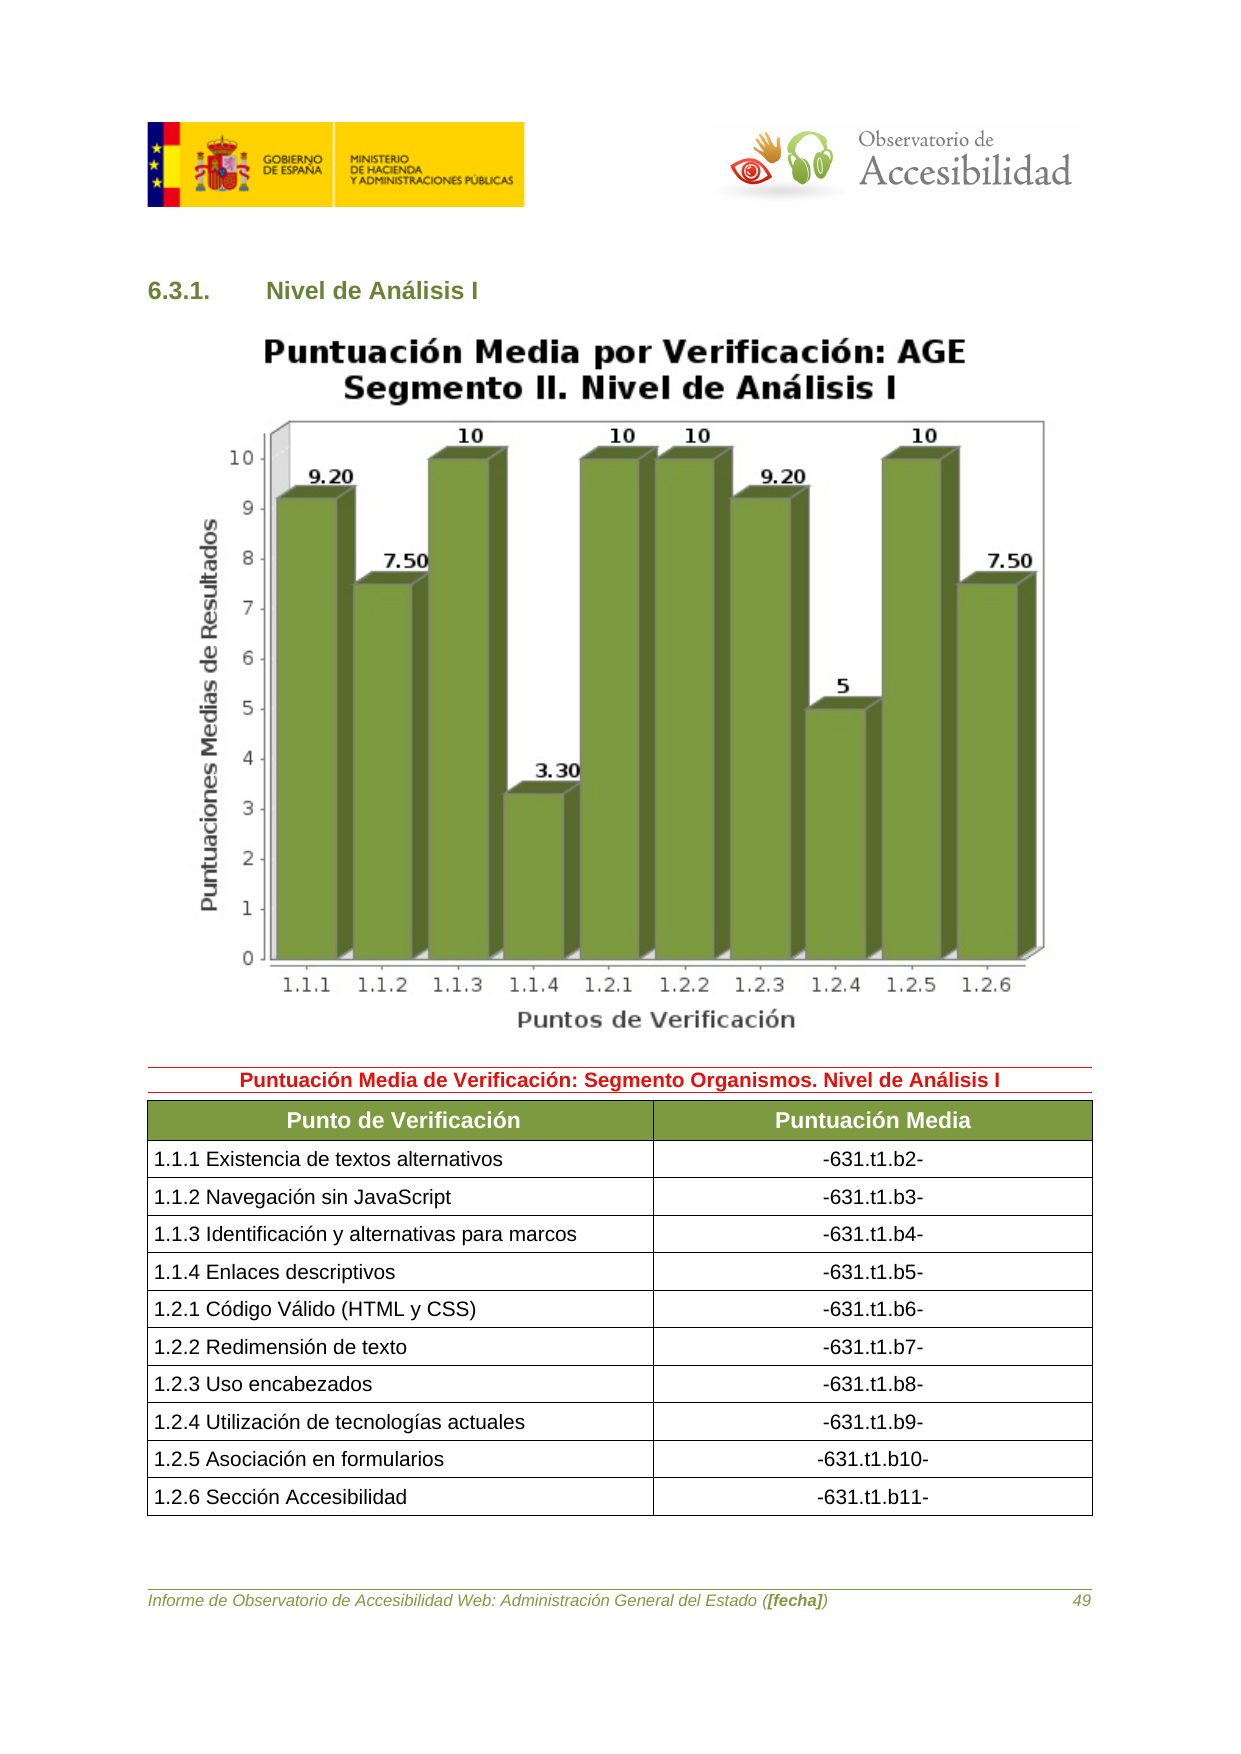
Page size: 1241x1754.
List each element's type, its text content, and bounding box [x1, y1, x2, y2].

table_cell -631.t1.b7- [654, 1328, 1092, 1365]
table_cell -631.t1.b5- [654, 1253, 1092, 1290]
table_cell -631.t1.b11- [654, 1478, 1092, 1515]
table_cell -631.t1.b3- [654, 1178, 1092, 1215]
table_cell 1.1.1 Existencia de textos alternativos [148, 1141, 653, 1177]
table_cell 1.2.1 Código Válido (HTML y CSS) [148, 1291, 653, 1327]
list Nivel de Análisis I [148, 276, 1092, 304]
table_cell 1.1.3 Identificación y alternativas para marcos [148, 1216, 653, 1252]
table_cell 1.2.3 Uso encabezados [148, 1366, 653, 1402]
picture [147, 122, 525, 207]
table_cell -631.t1.b4- [654, 1216, 1092, 1252]
table_cell -631.t1.b8- [654, 1366, 1092, 1402]
table_header Puntuación Media [654, 1101, 1092, 1140]
table_cell 1.2.4 Utilización de tecnologías actuales [148, 1403, 653, 1440]
table_cell 1.2.2 Redimensión de texto [148, 1328, 653, 1365]
table_cell 1.2.6 Sección Accesibilidad [148, 1478, 653, 1515]
table_cell 1.2.5 Asociación en formularios [148, 1441, 653, 1477]
table_cell -631.t1.b2- [654, 1141, 1092, 1177]
table_cell -631.t1.b6- [654, 1291, 1092, 1327]
picture [710, 122, 1086, 205]
table_header Punto de Verificación [148, 1101, 653, 1140]
table_cell -631.t1.b9- [654, 1403, 1092, 1440]
table_cell 1.1.4 Enlaces descriptivos [148, 1253, 653, 1290]
picture [178, 332, 1062, 1042]
table_cell 1.1.2 Navegación sin JavaScript [148, 1178, 653, 1215]
table_cell -631.t1.b10- [654, 1441, 1092, 1477]
text Puntuación Media de Verificación: Segmento Organismos. Nivel de Análisis I [148, 1068, 1092, 1092]
